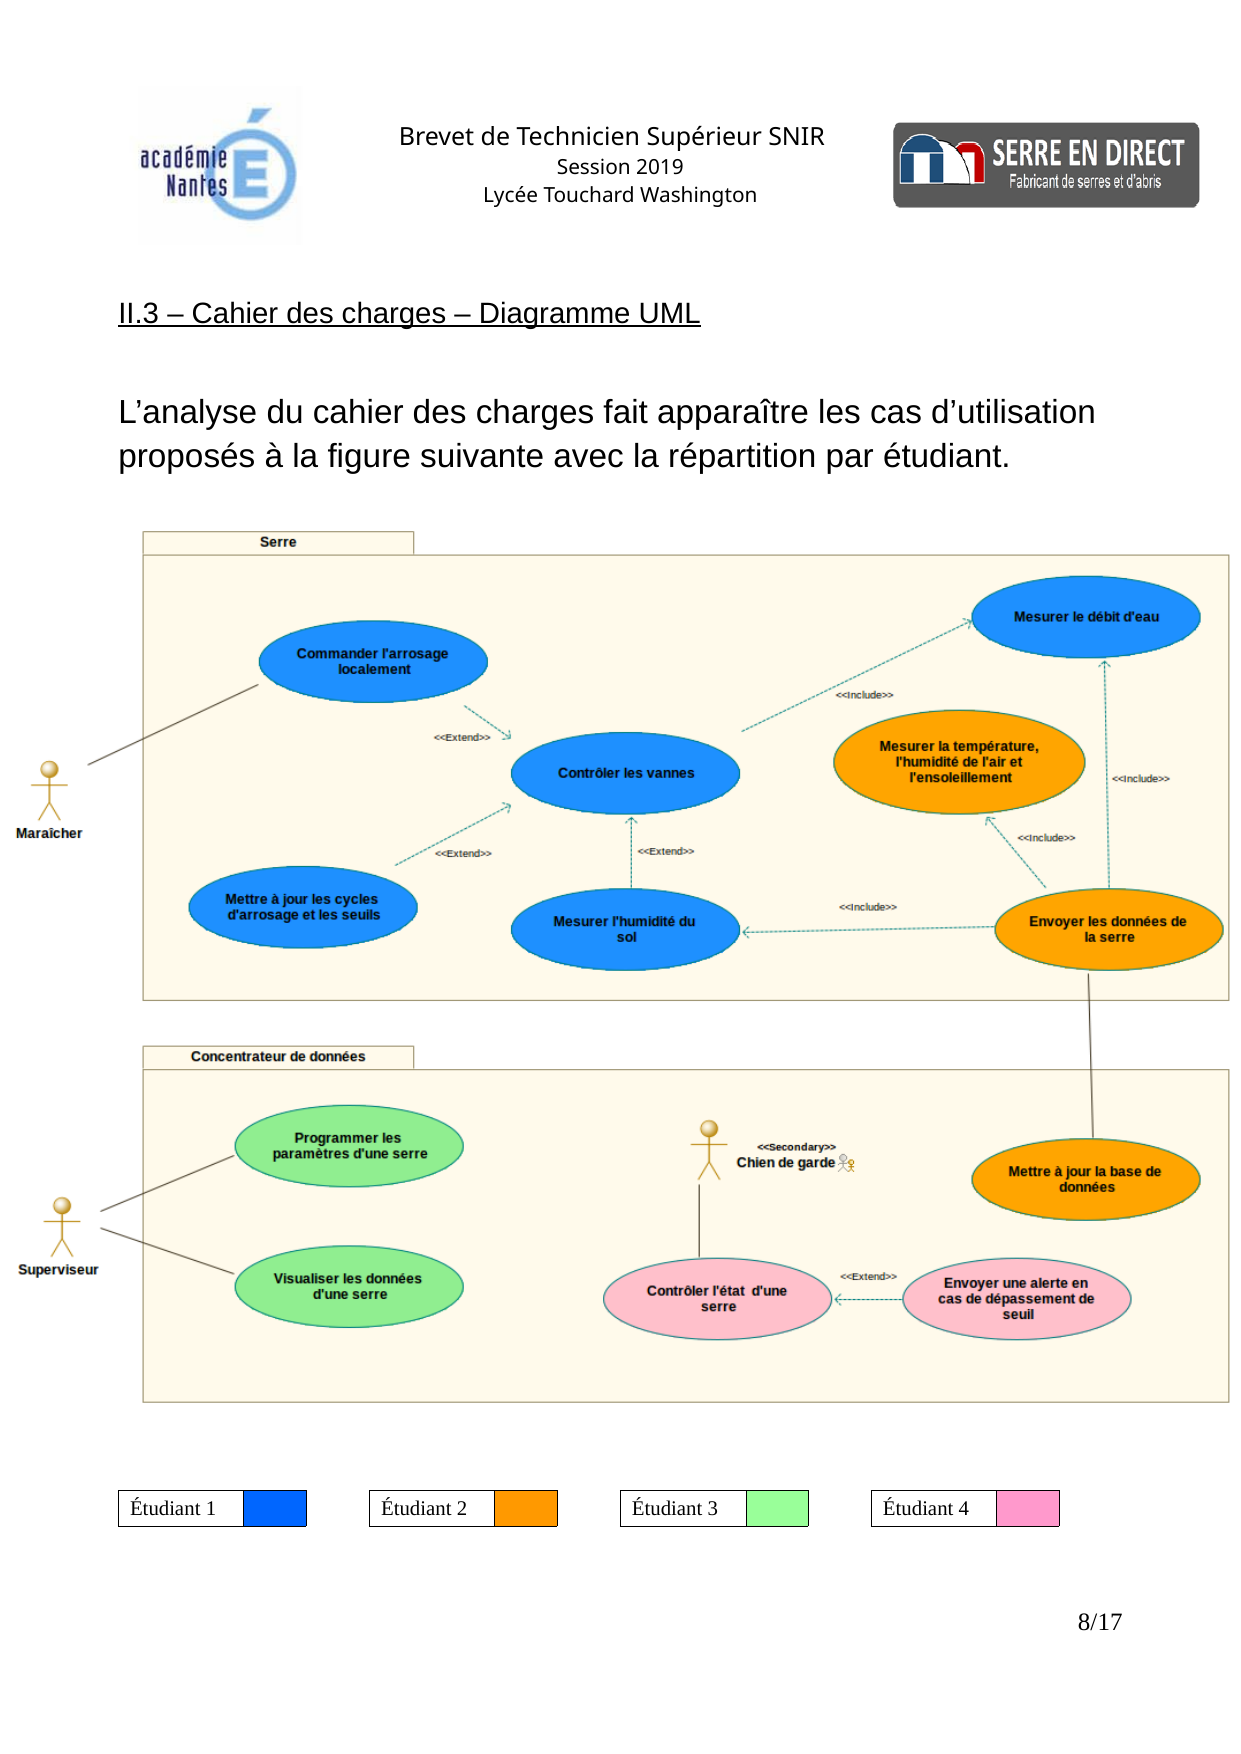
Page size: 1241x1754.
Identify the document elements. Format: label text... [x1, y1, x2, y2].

subtitle II.3 – Cahier des charges – Diagramme UML [118, 296, 1122, 330]
picture [1, 520, 1240, 1414]
text L’analyse du cahier des charges fait apparaître les cas d’utilisation proposés à la figure suivante avec la répartition par étudiant. [118, 392, 1122, 475]
table_header Étudiant 1 [119, 1491, 243, 1526]
table_header [495, 1491, 557, 1526]
table_header [307, 1490, 369, 1526]
table_header [558, 1490, 620, 1526]
picture [888, 120, 1203, 212]
table_header [1060, 1490, 1122, 1526]
table_header Étudiant 4 [872, 1491, 996, 1526]
table_header [747, 1491, 808, 1526]
table_header [244, 1491, 306, 1526]
table_header [997, 1491, 1059, 1526]
picture [113, 86, 322, 248]
table_header Étudiant 2 [370, 1491, 494, 1526]
table_header Étudiant 3 [621, 1491, 746, 1526]
table_header [809, 1490, 871, 1526]
